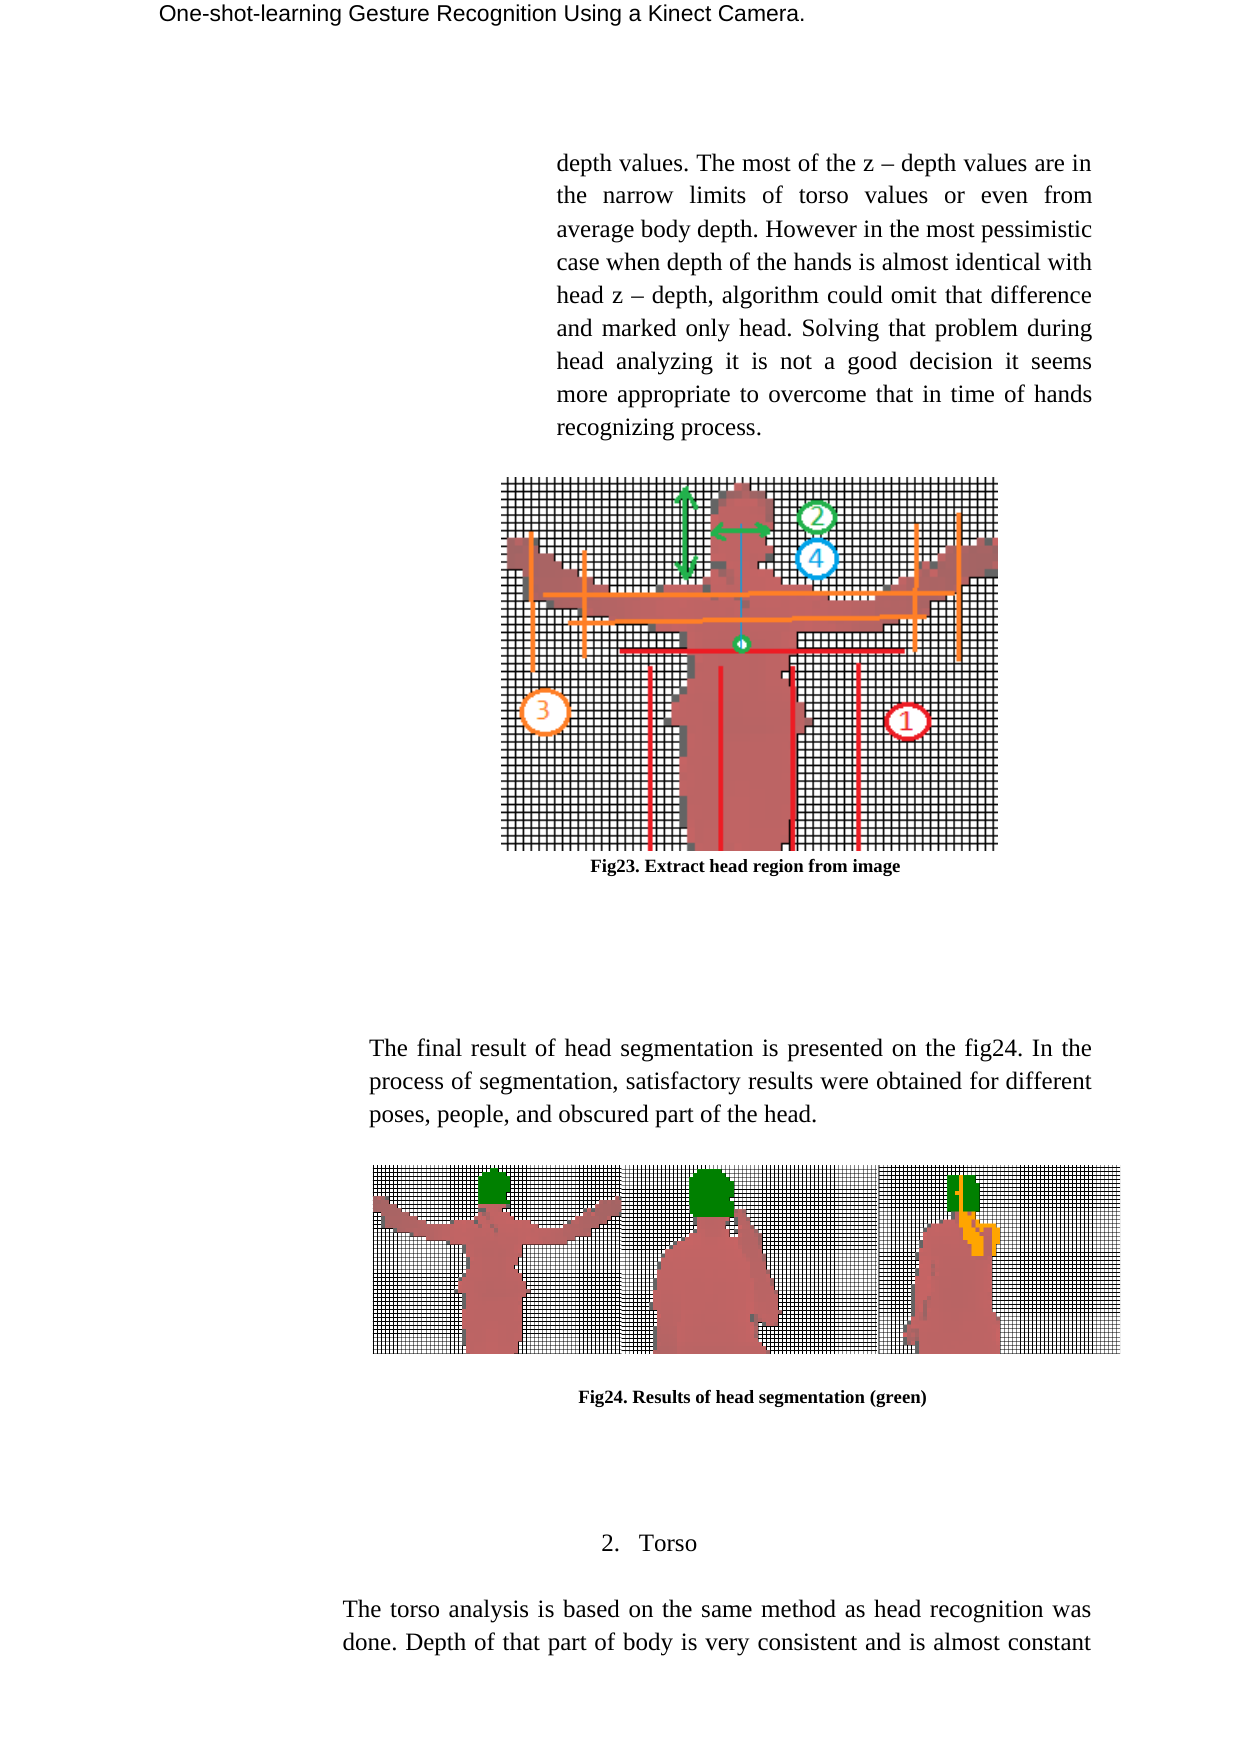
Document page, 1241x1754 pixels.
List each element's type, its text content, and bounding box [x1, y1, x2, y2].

text The torso analysis is based on the same method as head recognition was done. Depth of that part of body is very consistent and is almost constant [342, 1594, 1093, 1656]
text Fig24. Results of head segmentation (green) [379, 1386, 1126, 1408]
text The final result of head segmentation is presented on the fig24. In the process of segmentation, satisfactory results were obtained for different poses, people, and obscured part of the head. [369, 1033, 1093, 1128]
list Torso [601, 1528, 1093, 1557]
list depth values. The most of the z – depth values are in the narrow limits of torso values or even from average body depth. However in the most pessimistic case when depth of the hands is almost identical with head z – depth, algorithm could omit that difference and marked only head. Solving that problem during head analyzing it is not a good decision it seems more appropriate to overcome that in time of hands recognizing process. [519, 148, 1093, 441]
text Fig23. Extract head region from image [516, 855, 1093, 877]
